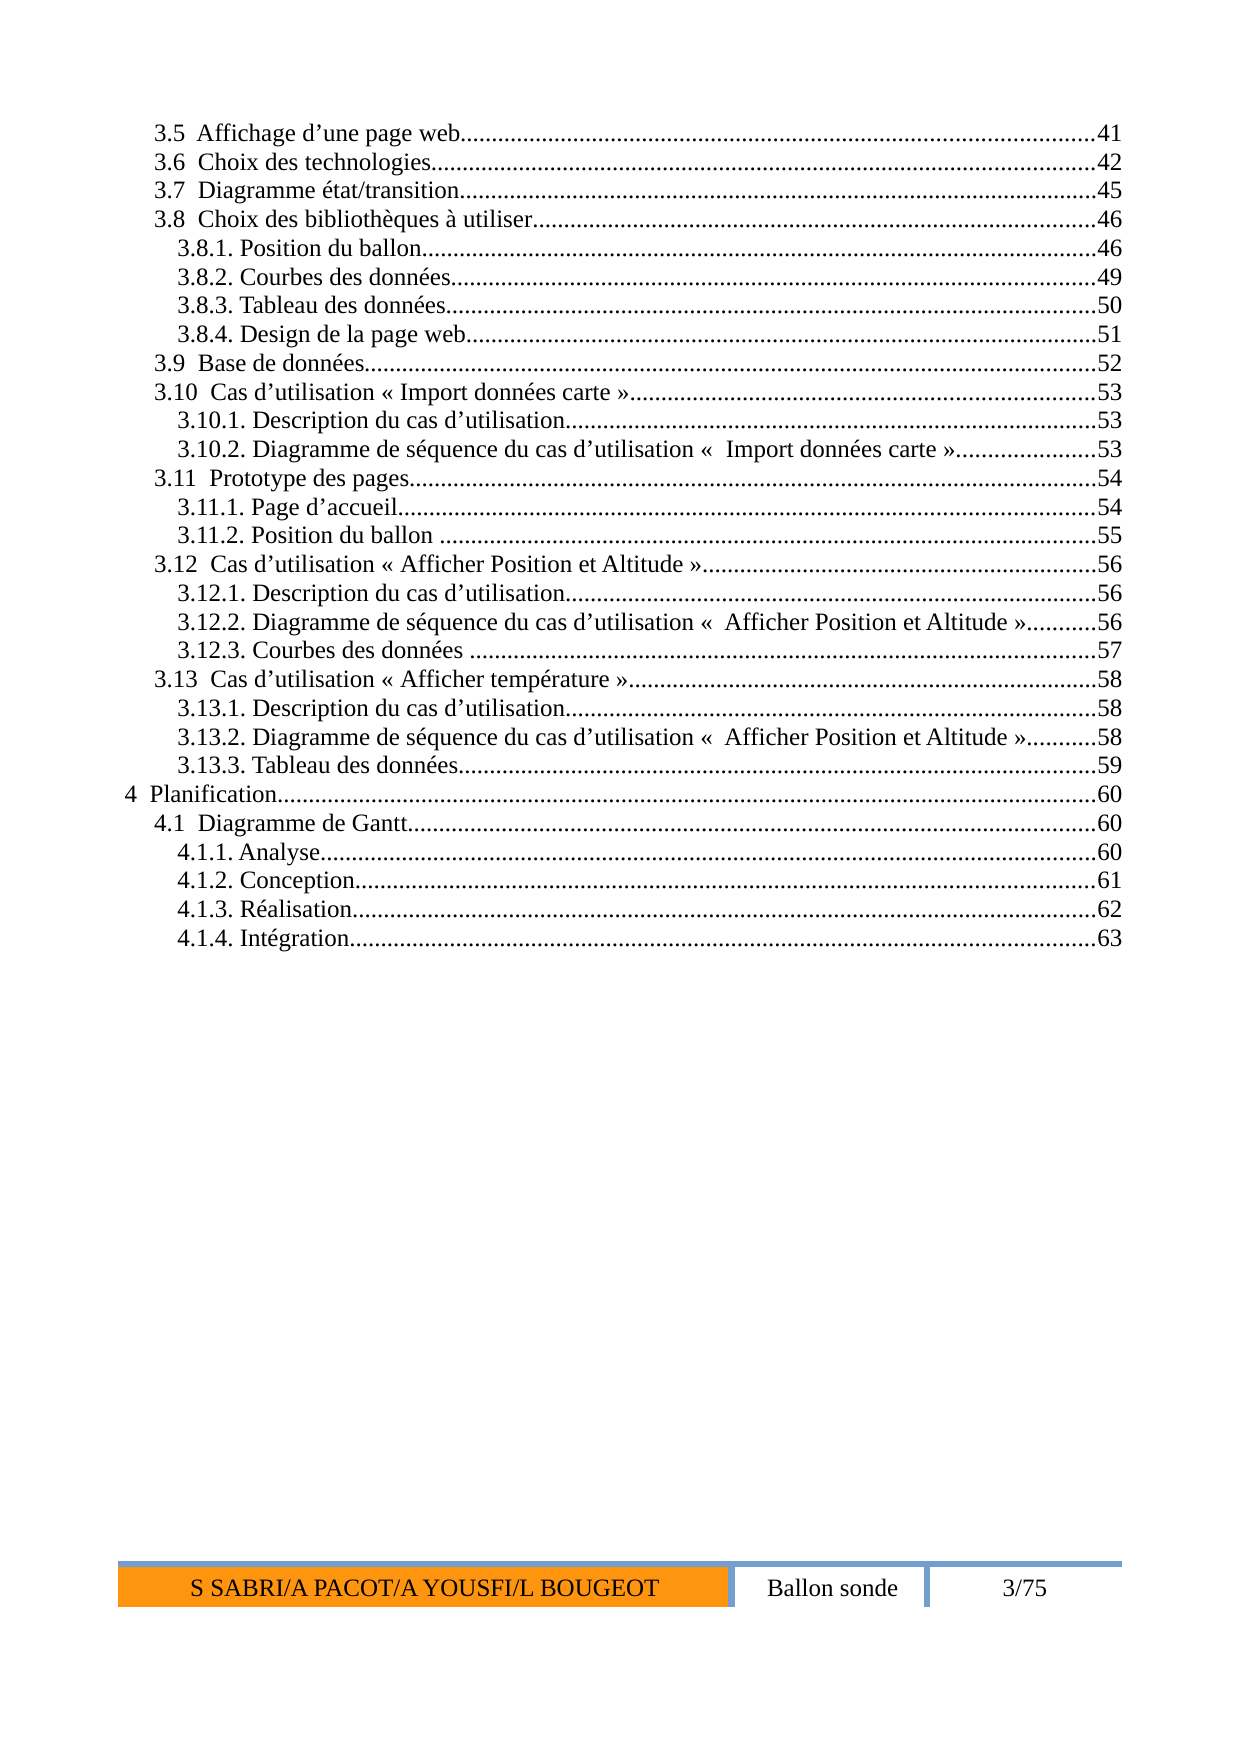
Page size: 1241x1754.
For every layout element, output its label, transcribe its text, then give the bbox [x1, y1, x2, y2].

text 4.1.1. Analyse 60 [177, 837, 1122, 866]
text 3.13.1. Description du cas d’utilisation 58 [177, 693, 1122, 722]
text 4.1 Diagramme de Gantt 60 [148, 808, 1122, 837]
text 3.8.4. Design de la page web 51 [177, 319, 1122, 348]
text 3.8 Choix des bibliothèques à utiliser 46 [148, 204, 1122, 233]
text 3.8.2. Courbes des données 49 [177, 262, 1122, 291]
text 3.12.2. Diagramme de séquence du cas d’utilisation « Afficher Position et Altitude » 56 [177, 607, 1122, 636]
text 4.1.3. Réalisation 62 [177, 894, 1122, 923]
text 4.1.2. Conception 61 [177, 866, 1122, 894]
text 3.10.1. Description du cas d’utilisation 53 [177, 406, 1122, 434]
text 3.7 Diagramme état/transition 45 [148, 176, 1122, 204]
text 3.5 Affichage d’une page web 41 [148, 118, 1122, 147]
text 4.1.4. Intégration 63 [177, 923, 1122, 952]
text 3.13.3. Tableau des données 59 [177, 751, 1122, 779]
text 3.13.2. Diagramme de séquence du cas d’utilisation « Afficher Position et Altitude » 58 [177, 722, 1122, 751]
text 3.11.1. Page d’accueil 54 [177, 492, 1122, 521]
text 3.11.2. Position du ballon 55 [177, 521, 1122, 549]
text 3.10.2. Diagramme de séquence du cas d’utilisation « Import données carte » 53 [177, 434, 1122, 463]
text 3.12.3. Courbes des données 57 [177, 636, 1122, 664]
text 3.6 Choix des technologies 42 [148, 147, 1122, 176]
text 3.11 Prototype des pages 54 [148, 463, 1122, 492]
text 4 Planification 60 [118, 779, 1122, 808]
text 3.12 Cas d’utilisation « Afficher Position et Altitude » 56 [148, 549, 1122, 578]
text 3.8.1. Position du ballon 46 [177, 233, 1122, 262]
text 3.8.3. Tableau des données 50 [177, 291, 1122, 319]
text 3.9 Base de données 52 [148, 348, 1122, 377]
text 3.12.1. Description du cas d’utilisation 56 [177, 578, 1122, 607]
text 3.10 Cas d’utilisation « Import données carte » 53 [148, 377, 1122, 406]
text 3.13 Cas d’utilisation « Afficher température » 58 [148, 664, 1122, 693]
